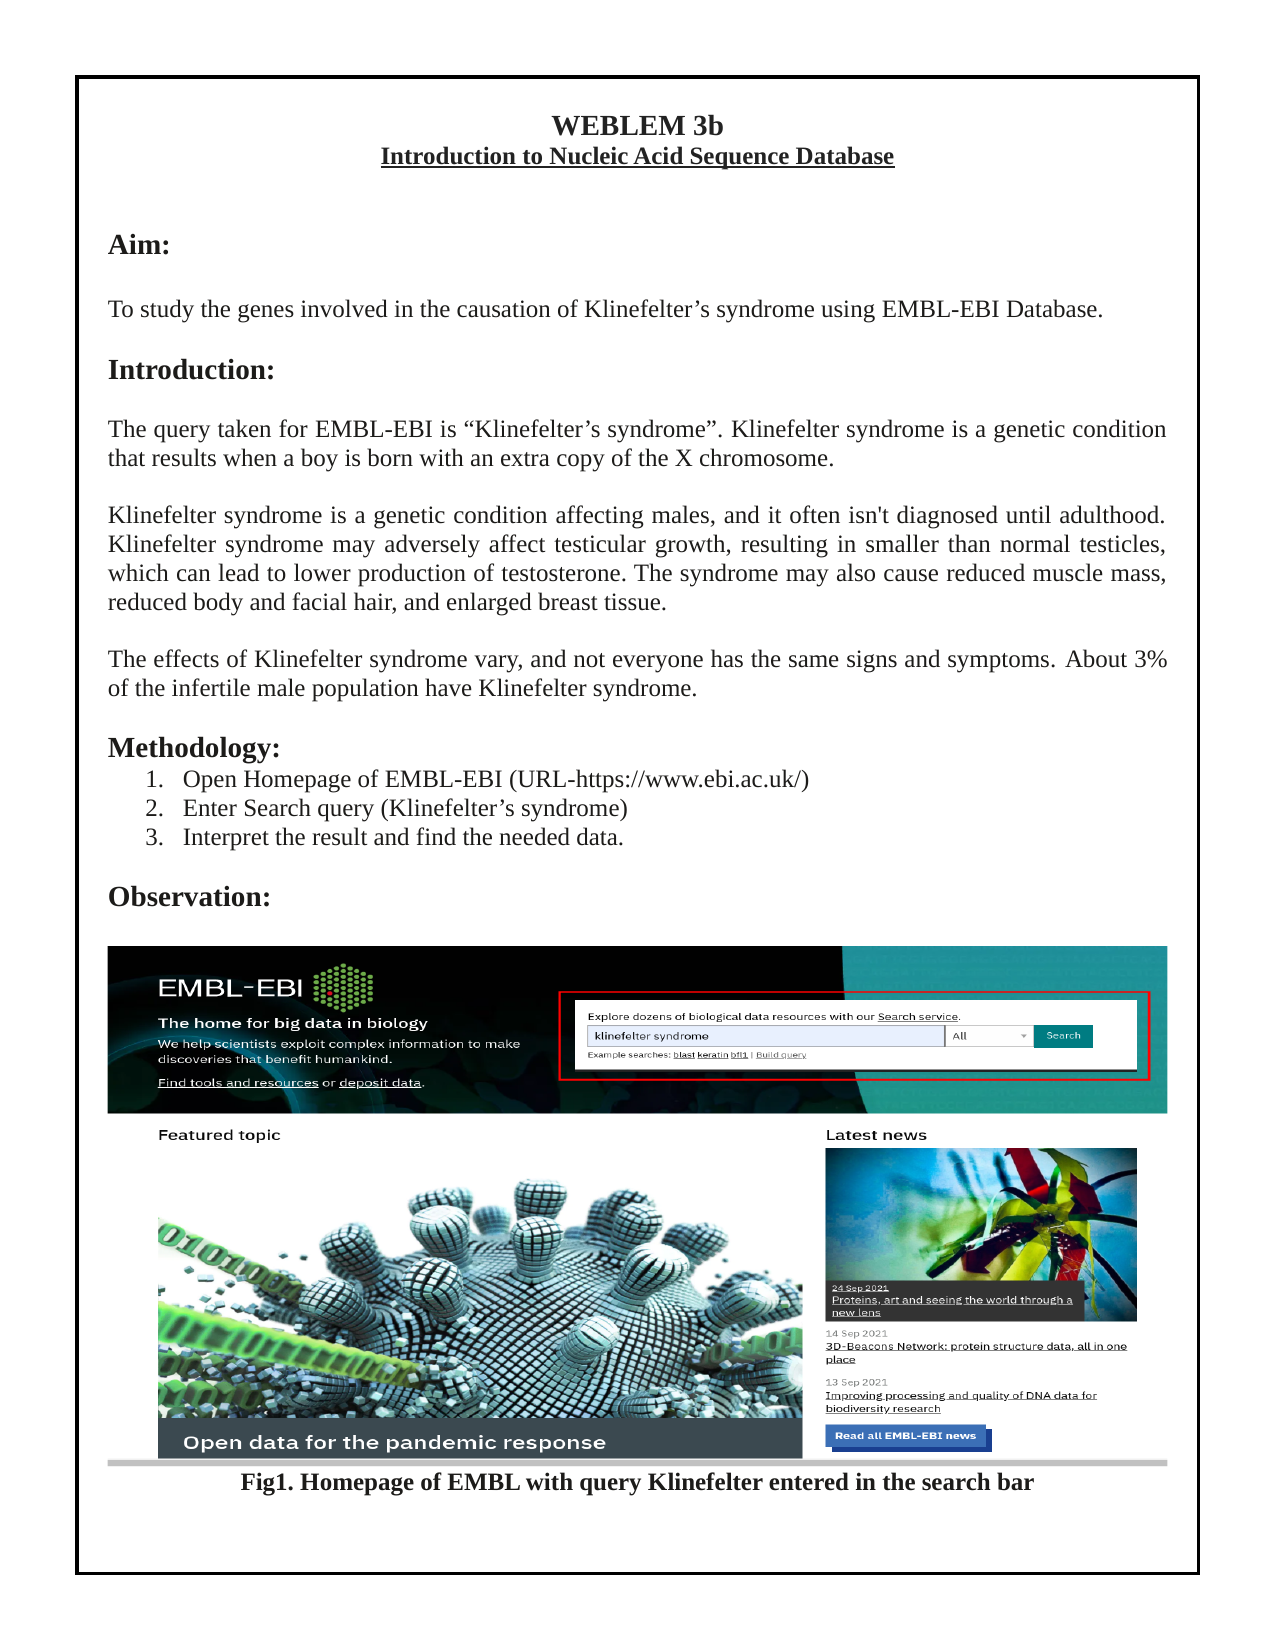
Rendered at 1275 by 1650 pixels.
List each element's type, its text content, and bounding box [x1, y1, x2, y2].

picture [107, 946, 1168, 1467]
text The effects of Klinefelter syndrome vary, and not everyone has the same signs and symptoms. About 3% of the infertile male population have Klinefelter syndrome. [108, 644, 1167, 702]
list Interpret the result and find the needed data. [145, 822, 1167, 850]
text Fig1. Homepage of EMBL with query Klinefelter entered in the search bar [108, 1467, 1167, 1495]
list Enter Search query (Klinefelter’s syndrome) [145, 793, 1167, 822]
text The query taken for EMBL-EBI is “Klinefelter’s syndrome”. Klinefelter syndrome is a genetic condition that results when a boy is born with an extra copy of the X chromosome. [108, 414, 1167, 472]
text WEBLEM 3b [108, 108, 1167, 141]
text To study the genes involved in the causation of Klinefelter’s syndrome using EMBL-EBI Database. [108, 294, 1167, 323]
text Observation: [108, 879, 1167, 913]
text Methodology: [108, 731, 1167, 764]
list Open Homepage of EMBL-EBI (URL-https://www.ebi.ac.uk/) [145, 764, 1167, 793]
text Klinefelter syndrome is a genetic condition affecting males, and it often isn't diagnosed until adulthood. Klinefelter syndrome may adversely affect testicular growth, resulting in smaller than normal testicles, which can lead to lower production of testosterone. The syndrome may also cause reduced muscle mass, reduced body and facial hair, and enlarged breast tissue. [108, 501, 1167, 616]
text Aim: [108, 227, 1167, 261]
text Introduction: [108, 352, 1167, 386]
text Introduction to Nucleic Acid Sequence Database [108, 141, 1167, 170]
